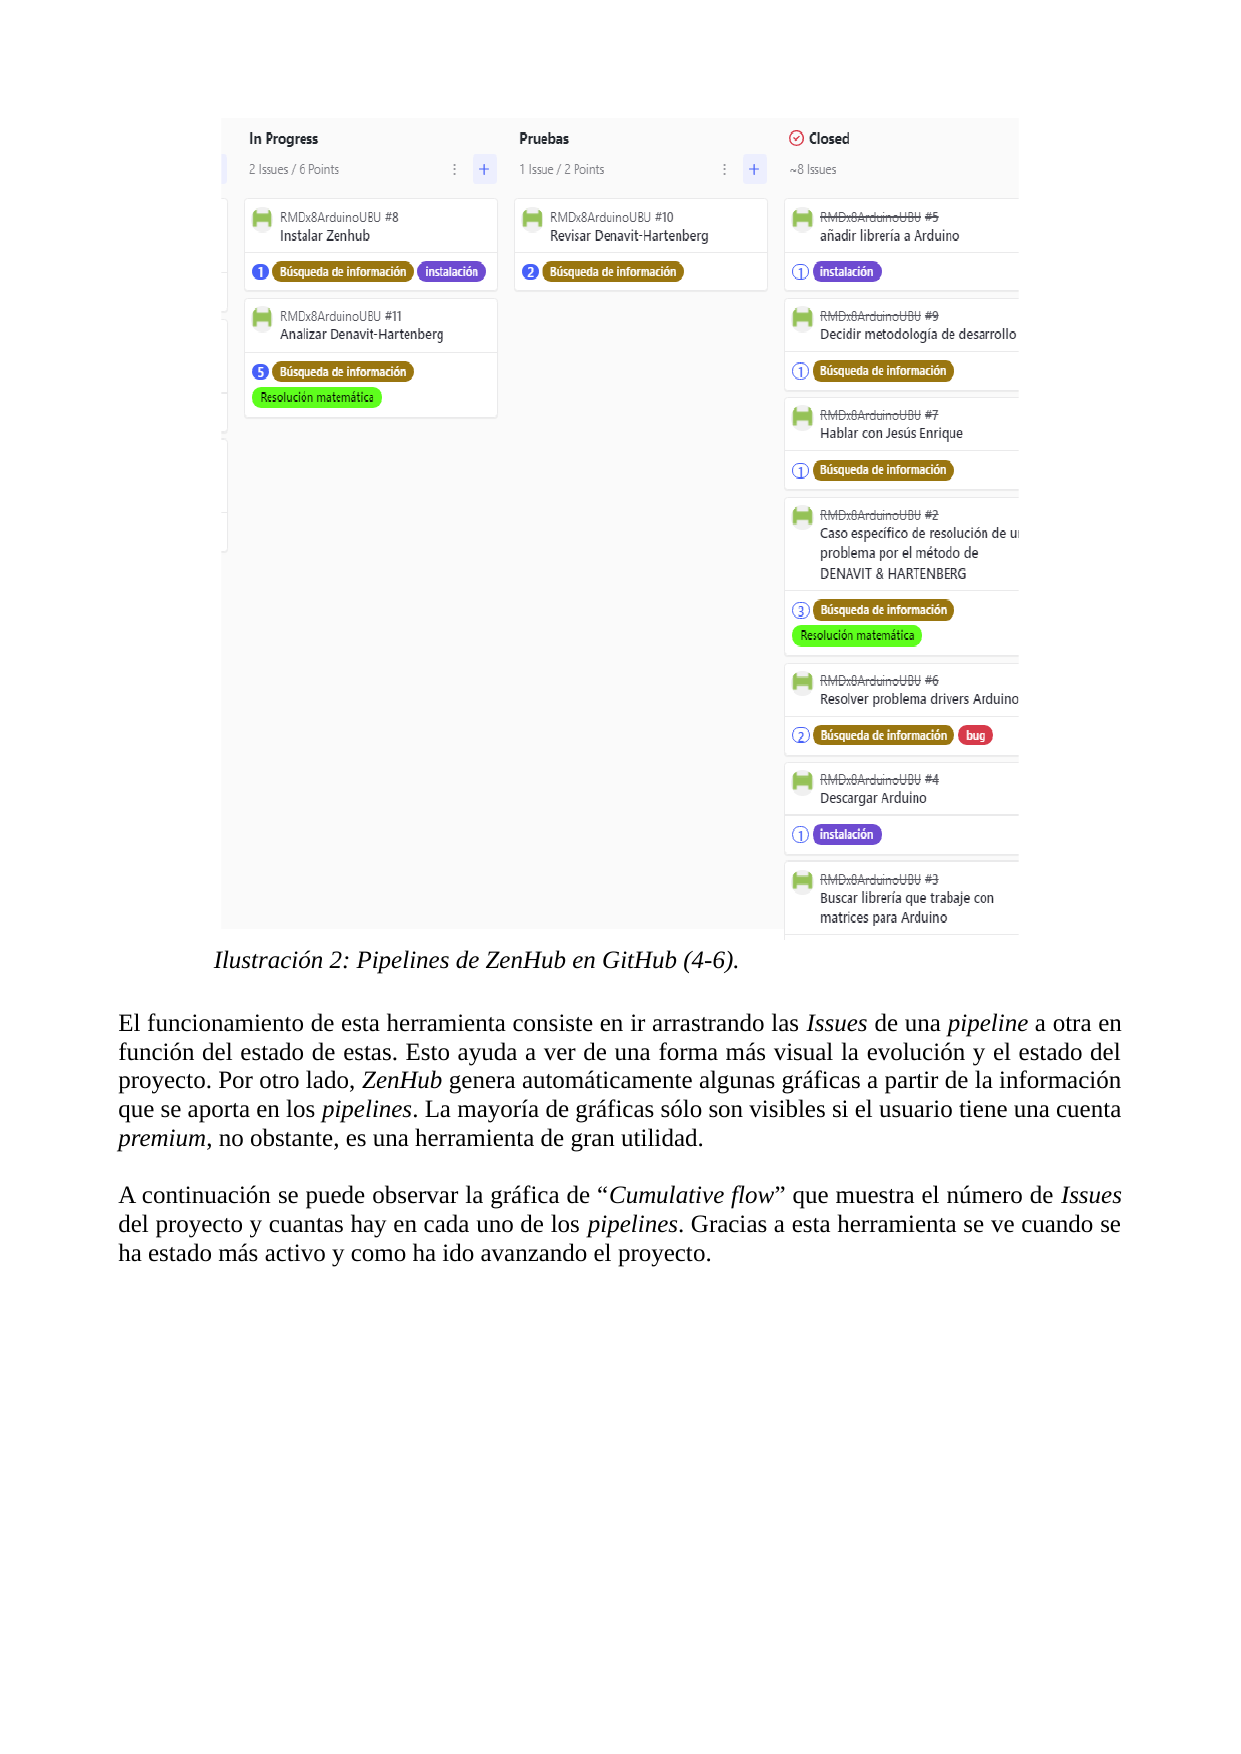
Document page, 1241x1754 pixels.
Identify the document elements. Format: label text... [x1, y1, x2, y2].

text Ilustración 2: Pipelines de ZenHub en GitHub (4-6). [213, 131, 1027, 974]
text El funcionamiento de esta herramienta consiste en ir arrastrando las Issues de una pipeline a otra en función del estado de estas. Esto ayuda a ver de una forma más visual la evolución y el estado del proyecto. Por otro lado, ZenHub genera automáticamente algunas gráficas a partir de la información que se aporta en los pipelines. La mayoría de gráficas sólo son visibles si el usuario tiene una cuenta premium, no obstante, es una herramienta de gran utilidad. [118, 1008, 1122, 1152]
text A continuación se puede observar la gráfica de “Cumulative flow” que muestra el número de Issues del proyecto y cuantas hay en cada uno de los pipelines. Gracias a esta herramienta se ve cuando se ha estado más activo y como ha ido avanzando el proyecto. [118, 1181, 1122, 1267]
